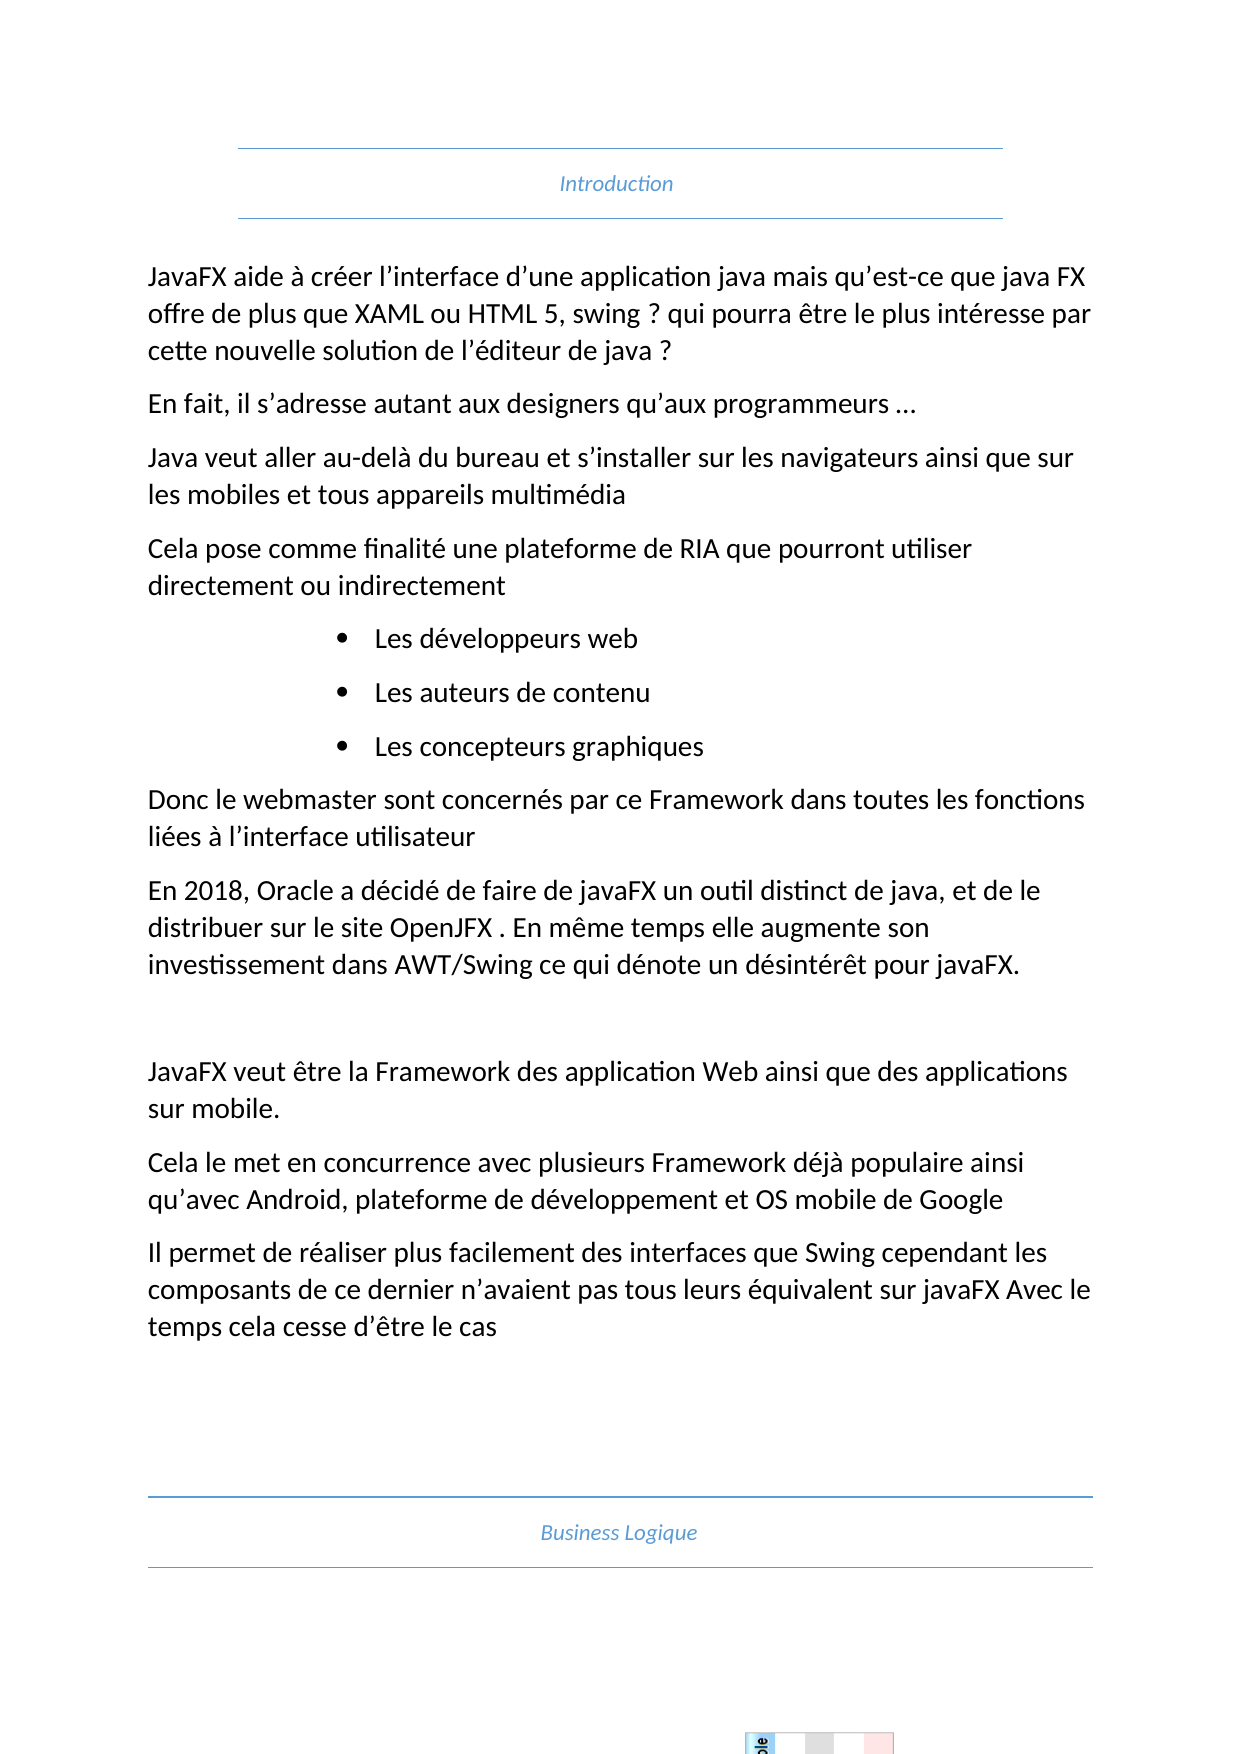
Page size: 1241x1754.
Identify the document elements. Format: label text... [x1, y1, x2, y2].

text En fait, il s’adresse autant aux designers qu’aux programmeurs … [148, 386, 1093, 421]
text Cela pose comme finalité une plateforme de RIA que pourront utiliser directement ou indirectement [148, 530, 1093, 602]
text En 2018, Oracle a décidé de faire de javaFX un outil distinct de java, et de le distribuer sur le site OpenJFX . En même temps elle augmente son investissement dans AWT/Swing ce qui dénote un désintérêt pour javaFX. [148, 872, 1093, 982]
text Cela le met en concurrence avec plusieurs Framework déjà populaire ainsi qu’avec Android, plateforme de développement et OS mobile de Google [148, 1144, 1093, 1216]
list Les concepteurs graphiques [337, 728, 1093, 763]
text Il permet de réaliser plus facilement des interfaces que Swing cependant les composants de ce dernier n’avaient pas tous leurs équivalent sur javaFX Avec le temps cela cesse d’être le cas [148, 1234, 1093, 1344]
text Introduction [238, 149, 1003, 218]
list Les développeurs web [337, 620, 1093, 656]
text Donc le webmaster sont concernés par ce Framework dans toutes les fonctions liées à l’interface utilisateur [148, 781, 1093, 854]
list Les auteurs de contenu [337, 674, 1093, 710]
text Business Logique [148, 1498, 1093, 1567]
text Java veut aller au-delà du bureau et s’installer sur les navigateurs ainsi que sur les mobiles et tous appareils multimédia [148, 439, 1093, 512]
text JavaFX aide à créer l’interface d’une application java mais qu’est-ce que java FX offre de plus que XAML ou HTML 5, swing ? qui pourra être le plus intéresse par cette nouvelle solution de l’éditeur de java ? [148, 258, 1093, 367]
text JavaFX veut être la Framework des application Web ainsi que des applications sur mobile. [148, 1053, 1093, 1126]
